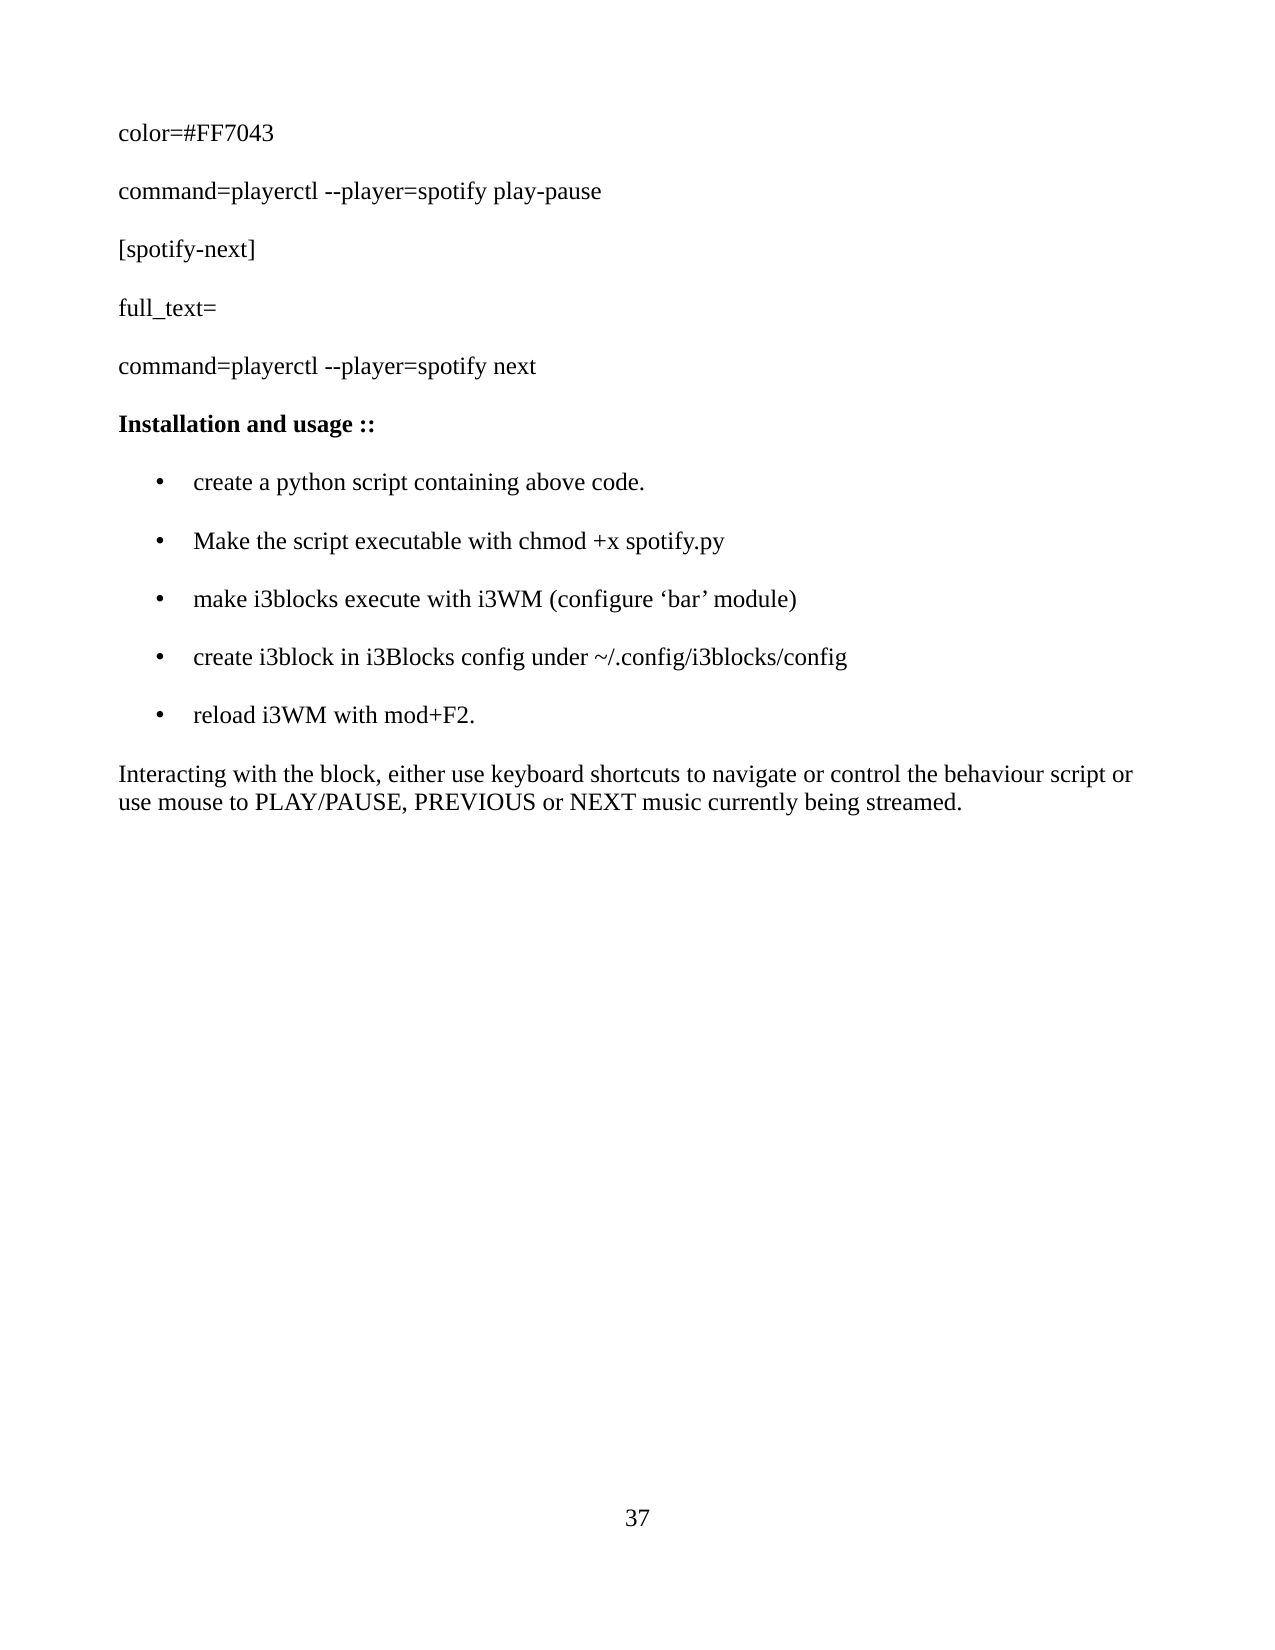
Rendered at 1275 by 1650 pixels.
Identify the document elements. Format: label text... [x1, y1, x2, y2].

list create a python script containing above code. [156, 467, 1157, 496]
list Make the script executable with chmod +x spotify.py [156, 526, 1157, 554]
text Installation and usage :: [118, 409, 1157, 438]
text full_text= [118, 293, 1157, 322]
text [spotify-next] [118, 234, 1157, 263]
list create i3block in i3Blocks config under ~/.config/i3blocks/config [156, 642, 1157, 671]
text command=playerctl --player=spotify play-pause [118, 176, 1157, 205]
list make i3blocks execute with i3WM (configure ‘bar’ module) [156, 584, 1157, 613]
text color=#FF7043 [118, 118, 1157, 147]
list reload i3WM with mod+F2. [156, 700, 1157, 729]
text command=playerctl --player=spotify next [118, 351, 1157, 380]
text Interacting with the block, either use keyboard shortcuts to navigate or control the behaviour script or use mouse to PLAY/PAUSE, PREVIOUS or NEXT music currently being streamed. [118, 759, 1157, 816]
